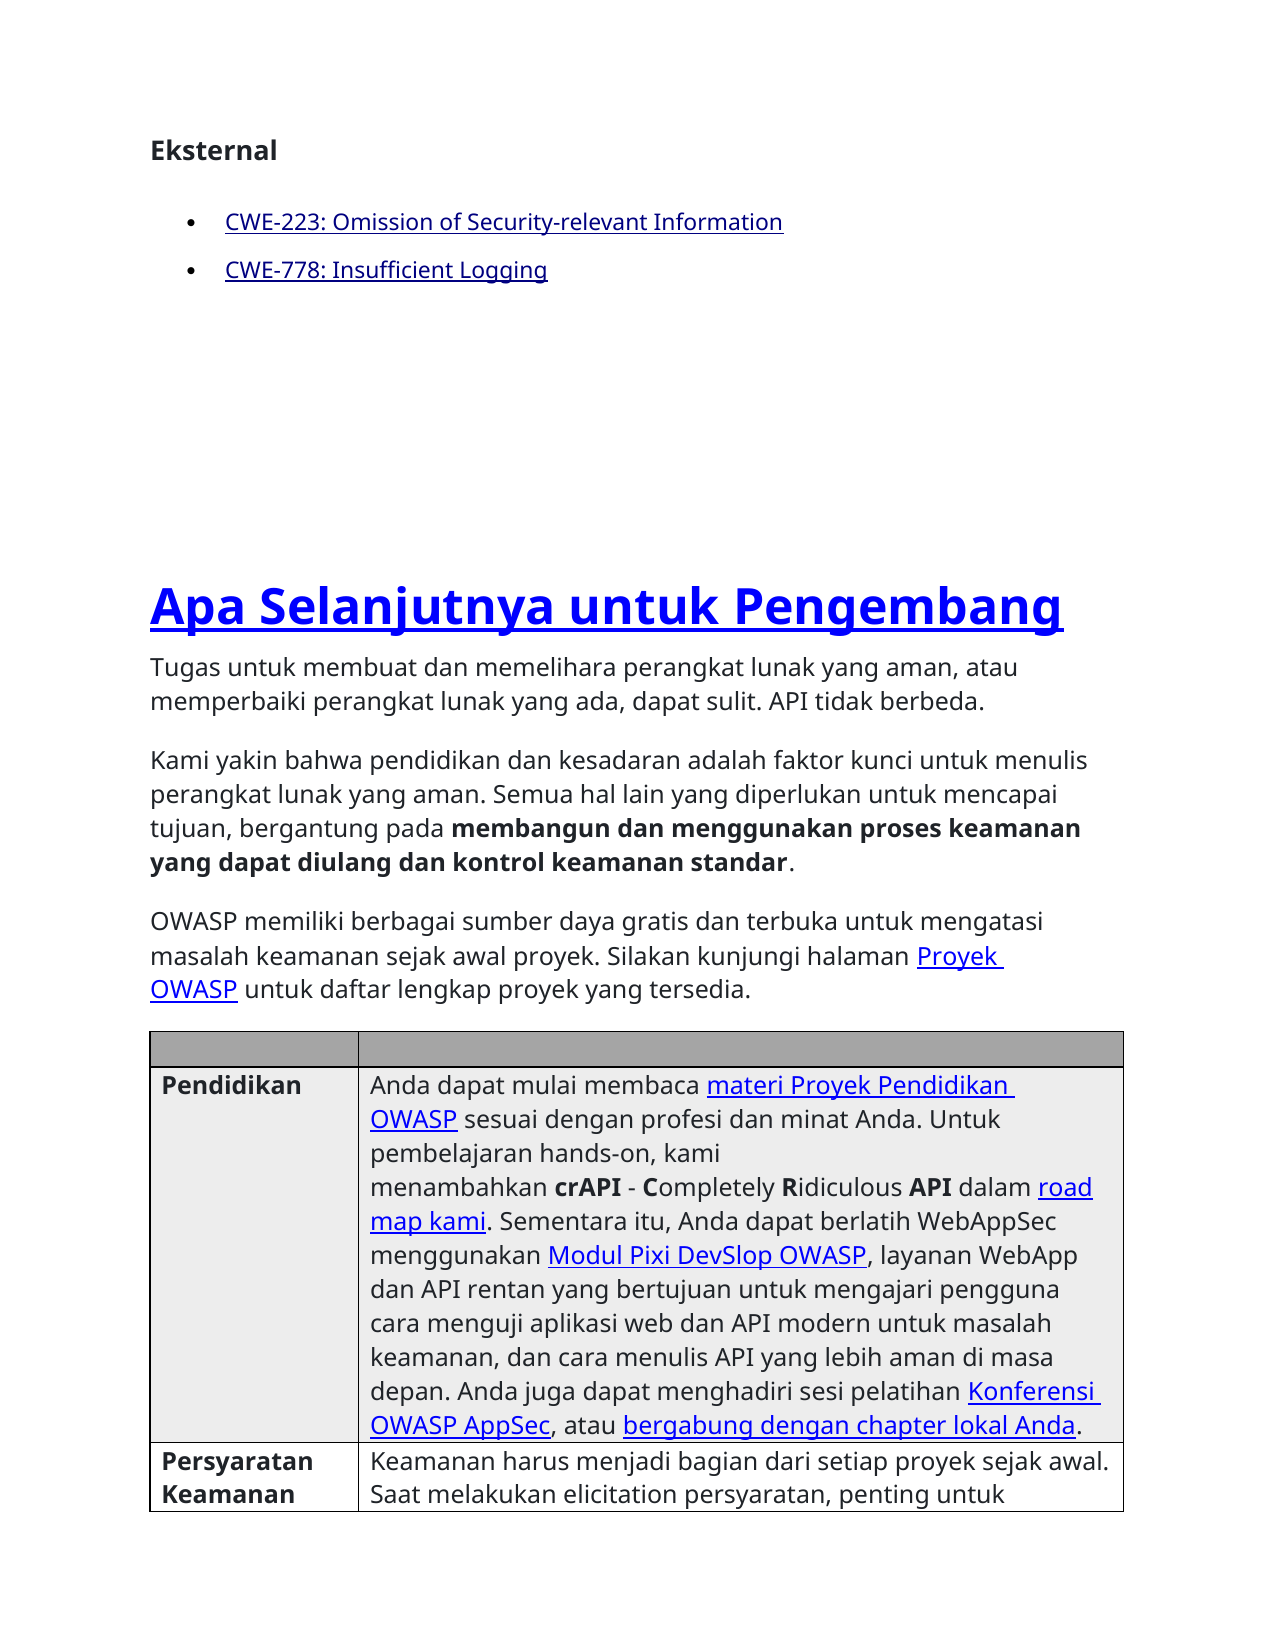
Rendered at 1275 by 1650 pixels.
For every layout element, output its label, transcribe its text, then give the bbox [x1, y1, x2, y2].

list CWE-778: Insufficient Logging [187, 254, 1125, 285]
table_cell Persyaratan Keamanan [151, 1443, 358, 1511]
table_cell Pendidikan [151, 1068, 358, 1442]
text Tugas untuk membuat dan memelihara perangkat lunak yang aman, atau memperbaiki perangkat lunak yang ada, dapat sulit. API tidak berbeda. [150, 650, 1125, 718]
table_header [151, 1032, 358, 1066]
text OWASP memiliki berbagai sumber daya gratis dan terbuka untuk mengatasi masalah keamanan sejak awal proyek. Silakan kunjungi halaman Proyek OWASP untuk daftar lengkap proyek yang tersedia. [150, 904, 1125, 1006]
table_cell Anda dapat mulai membaca materi Proyek Pendidikan OWASP sesuai dengan profesi dan minat Anda. Untuk pembelajaran hands-on, kami menambahkan crAPI - Completely Ridiculous API dalam roadmap kami. Sementara itu, Anda dapat berlatih WebAppSec menggunakan Modul Pixi DevSlop OWASP, layanan WebApp dan API rentan yang bertujuan untuk mengajari pengguna cara menguji aplikasi web dan API modern untuk masalah keamanan, dan cara menulis API yang lebih aman di masa depan. Anda juga dapat menghadiri sesi pelatihan Konferensi OWASP AppSec, atau bergabung dengan chapter lokal Anda. [359, 1068, 1123, 1442]
text Kami yakin bahwa pendidikan dan kesadaran adalah faktor kunci untuk menulis perangkat lunak yang aman. Semua hal lain yang diperlukan untuk mencapai tujuan, bergantung pada membangun dan menggunakan proses keamanan yang dapat diulang dan kontrol keamanan standar. [150, 743, 1125, 879]
list CWE-223: Omission of Security-relevant Information [187, 206, 1125, 237]
subtitle Apa Selanjutnya untuk Pengembang [150, 571, 1125, 639]
table_cell Keamanan harus menjadi bagian dari setiap proyek sejak awal. Saat melakukan elicitation persyaratan, penting untuk [359, 1443, 1123, 1511]
table_header [359, 1032, 1123, 1066]
subtitle Eksternal [150, 131, 1125, 168]
